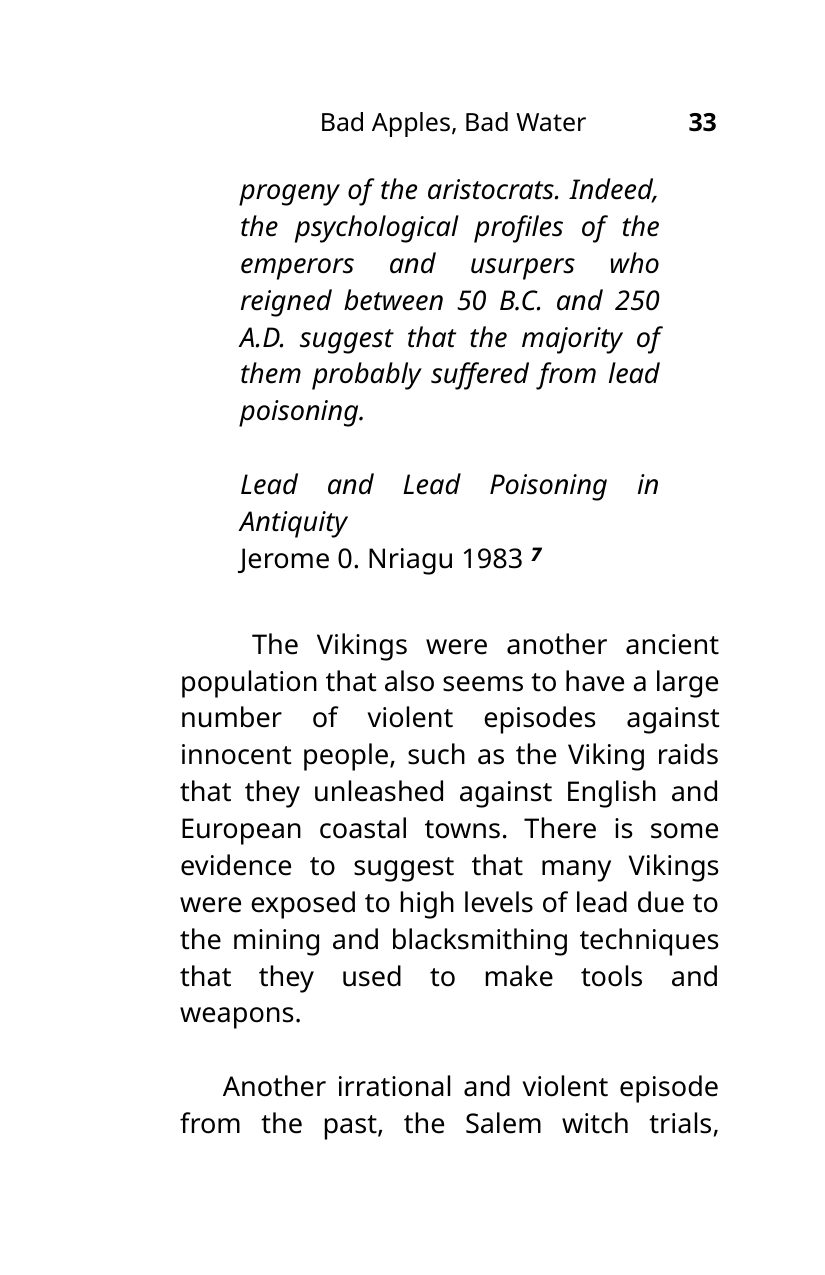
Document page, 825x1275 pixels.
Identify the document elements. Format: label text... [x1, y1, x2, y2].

text progeny of the aristocrats. Indeed, the psychological profiles of the emperors and usurpers who reigned between 50 B.C. and 250 A.D. suggest that the majority of them probably suffered from lead poisoning. [240, 171, 660, 429]
text Lead and Lead Poisoning in Antiquity [240, 466, 660, 539]
text Another irrational and violent episode from the past, the Salem witch trials, [180, 1068, 720, 1141]
text Jerome 0. Nriagu 1983 [240, 539, 660, 576]
text The Vikings were another ancient population that also seems to have a large number of violent episodes against innocent people, such as the Viking raids that they unleashed against English and European coastal towns. There is some evidence to suggest that many Vikings were exposed to high levels of lead due to the mining and blacksmithing techniques that they used to make tools and weapons. [180, 625, 720, 1031]
